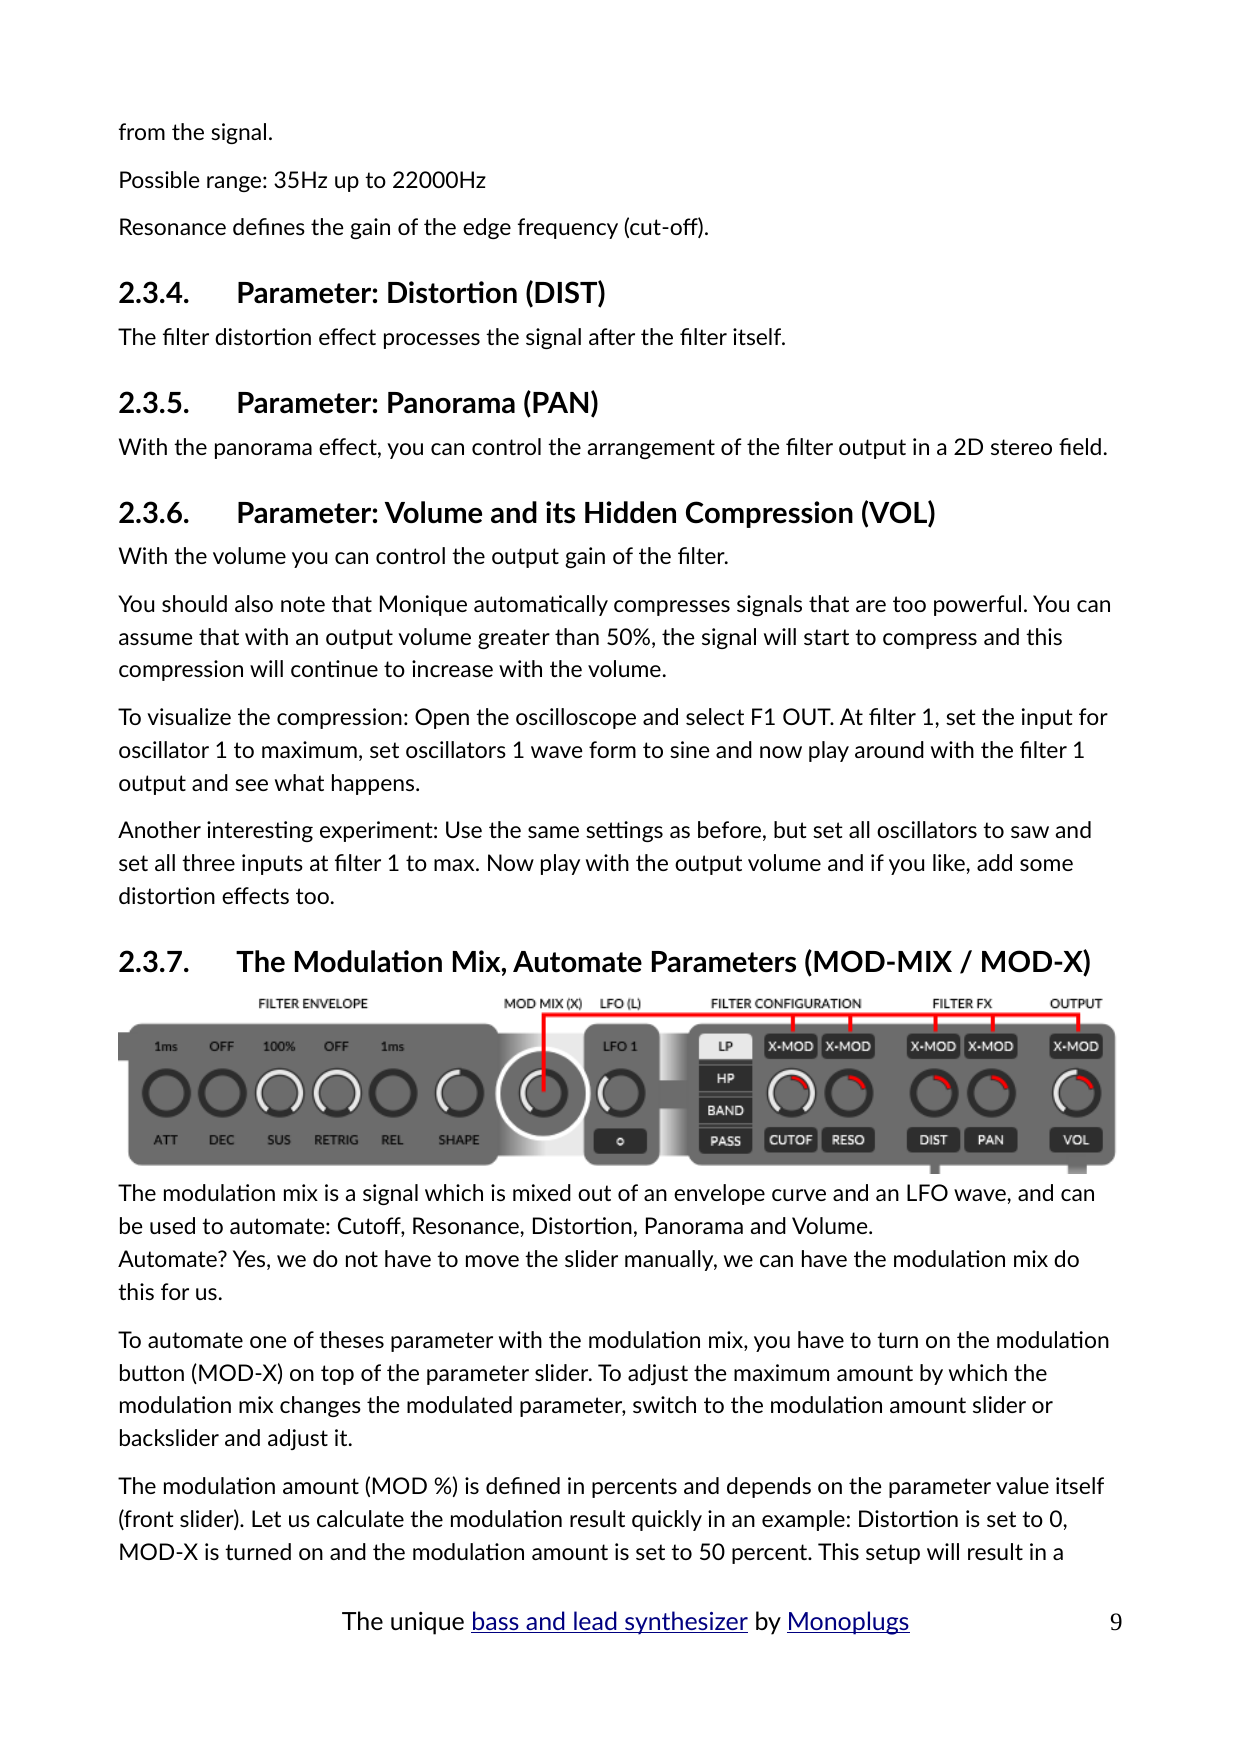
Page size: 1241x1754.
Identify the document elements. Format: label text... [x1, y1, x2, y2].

text Possible range: 35Hz up to 22000Hz [118, 166, 1122, 193]
text You should also note that Monique automatically compresses signals that are too powerful. You can assume that with an output volume greater than 50%, the signal will start to compress and this compression will continue to increase with the volume. [118, 589, 1122, 683]
subtitle Parameter: Distortion (DIST) [118, 275, 1122, 310]
text The modulation mix is a signal which is mixed out of an envelope curve and an LFO wave, and can be used to automate: Cutoff, Resonance, Distortion, Panorama and Volume. Automate? Yes, we do not have to move the slider manually, we can have the modulation mix do this for us. [118, 1174, 1122, 1305]
text Another interesting experiment: Use the same settings as before, but set all oscillators to saw and set all three inputs at filter 1 to max. Now play with the output volume and if you like, add some distortion effects too. [118, 816, 1122, 909]
text With the panorama effect, you can control the arrangement of the filter output in a 2D stereo field. [118, 432, 1122, 460]
text from the signal. [118, 118, 1122, 146]
text Resonance defines the gain of the edge frequency (cut-off). [118, 213, 1122, 241]
subtitle Parameter: Panorama (PAN) [118, 385, 1122, 420]
text With the volume you can control the output gain of the filter. [118, 542, 1122, 569]
subtitle The Modulation Mix, Automate Parameters (MOD-MIX / MOD-X) [118, 944, 1122, 979]
text The modulation amount (MOD %) is defined in percents and depends on the parameter value itself (front slider). Let us calculate the modulation result quickly in an example: Distortion is set to 0, MOD-X is turned on and the modulation amount is set to 50 percent. This setup will result in a [118, 1472, 1122, 1565]
text The filter distortion effect processes the signal after the filter itself. [118, 323, 1122, 350]
subtitle Parameter: Volume and its Hidden Compression (VOL) [118, 494, 1122, 529]
text To visualize the compression: Open the oscilloscope and select F1 OUT. At filter 1, set the input for oscillator 1 to maximum, set oscillators 1 wave form to sine and now play around with the filter 1 output and see what happens. [118, 703, 1122, 796]
text To automate one of theses parameter with the modulation mix, you have to turn on the modulation button (MOD-X) on top of the parameter slider. To adjust the maximum amount by which the modulation mix changes the modulated parameter, switch to the modulation amount slider or backslider and adjust it. [118, 1325, 1122, 1452]
picture [118, 991, 1123, 1174]
